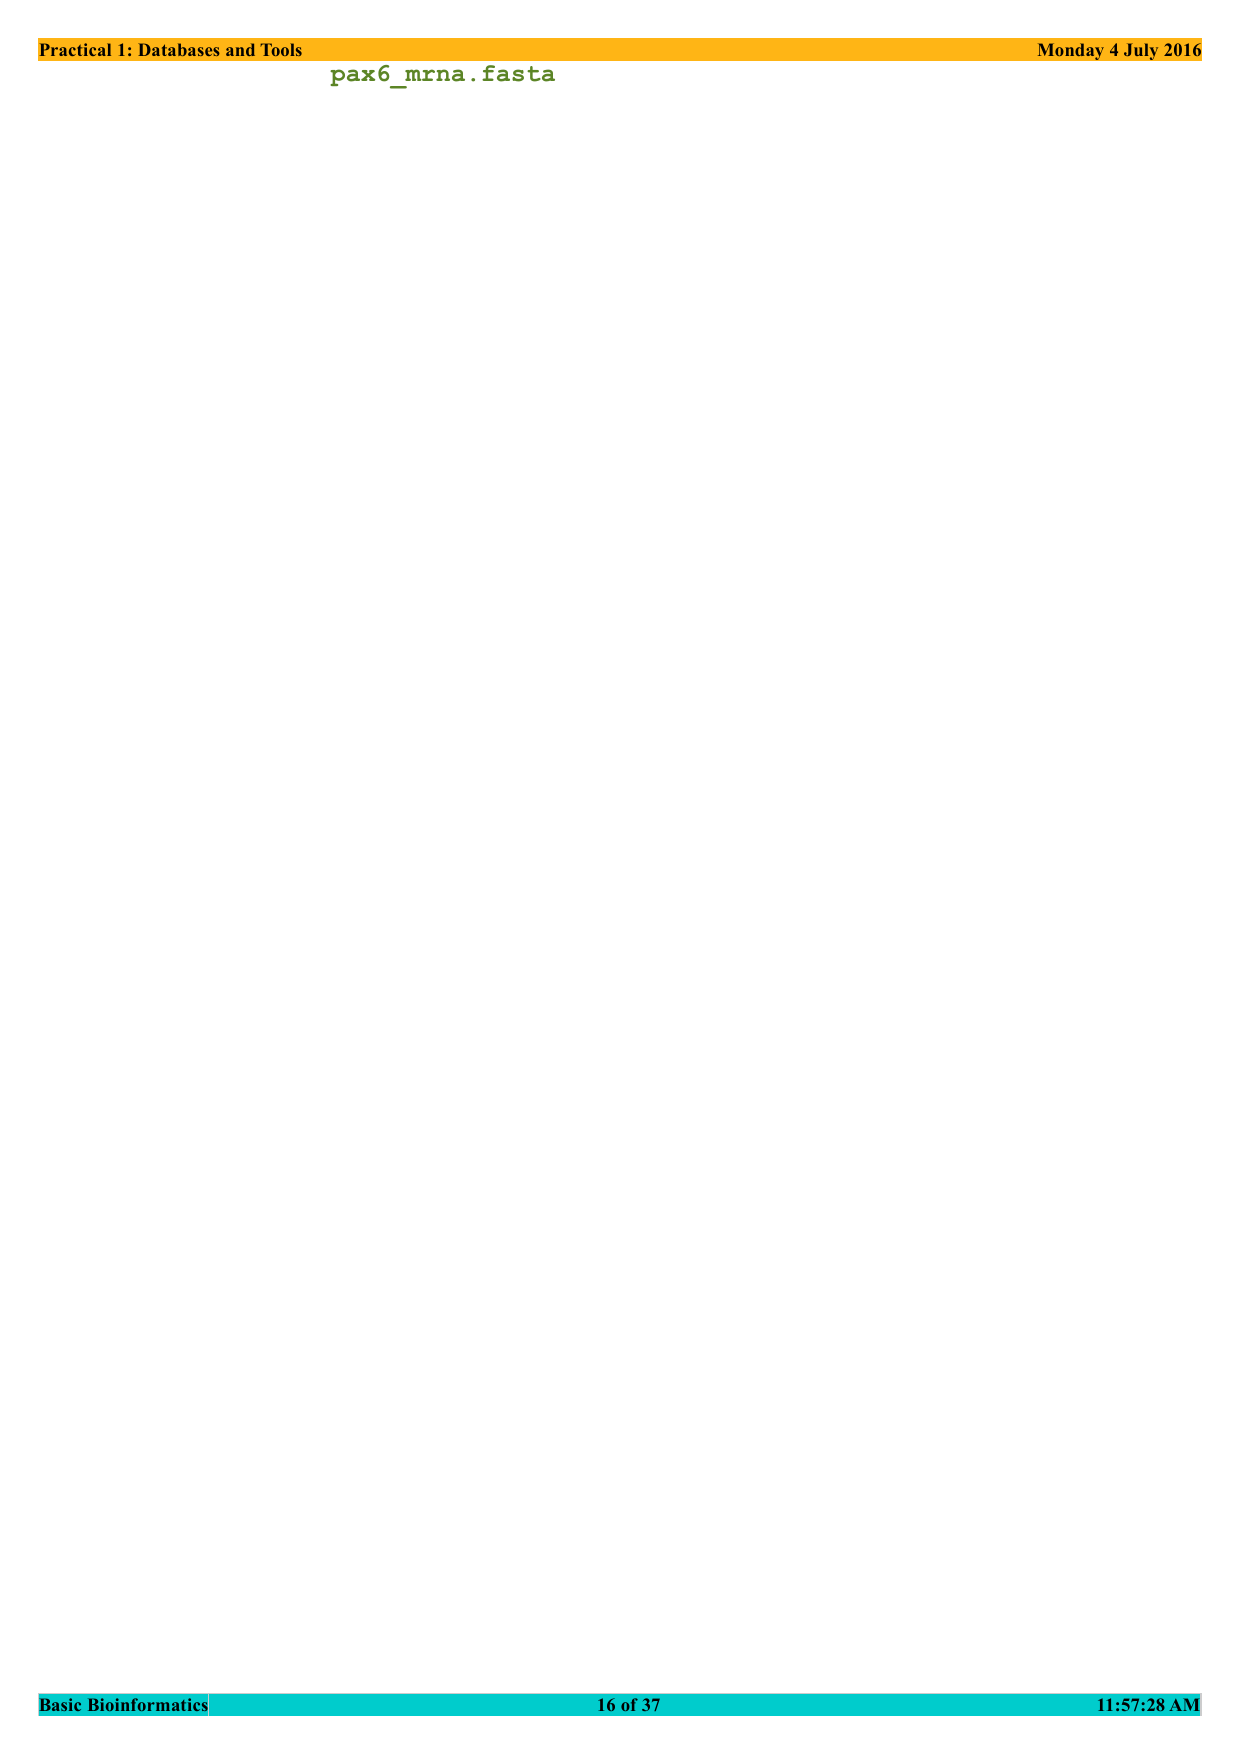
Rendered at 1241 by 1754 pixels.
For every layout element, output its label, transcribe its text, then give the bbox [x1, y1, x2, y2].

text pax6_mrna.fasta [38, 61, 1202, 89]
